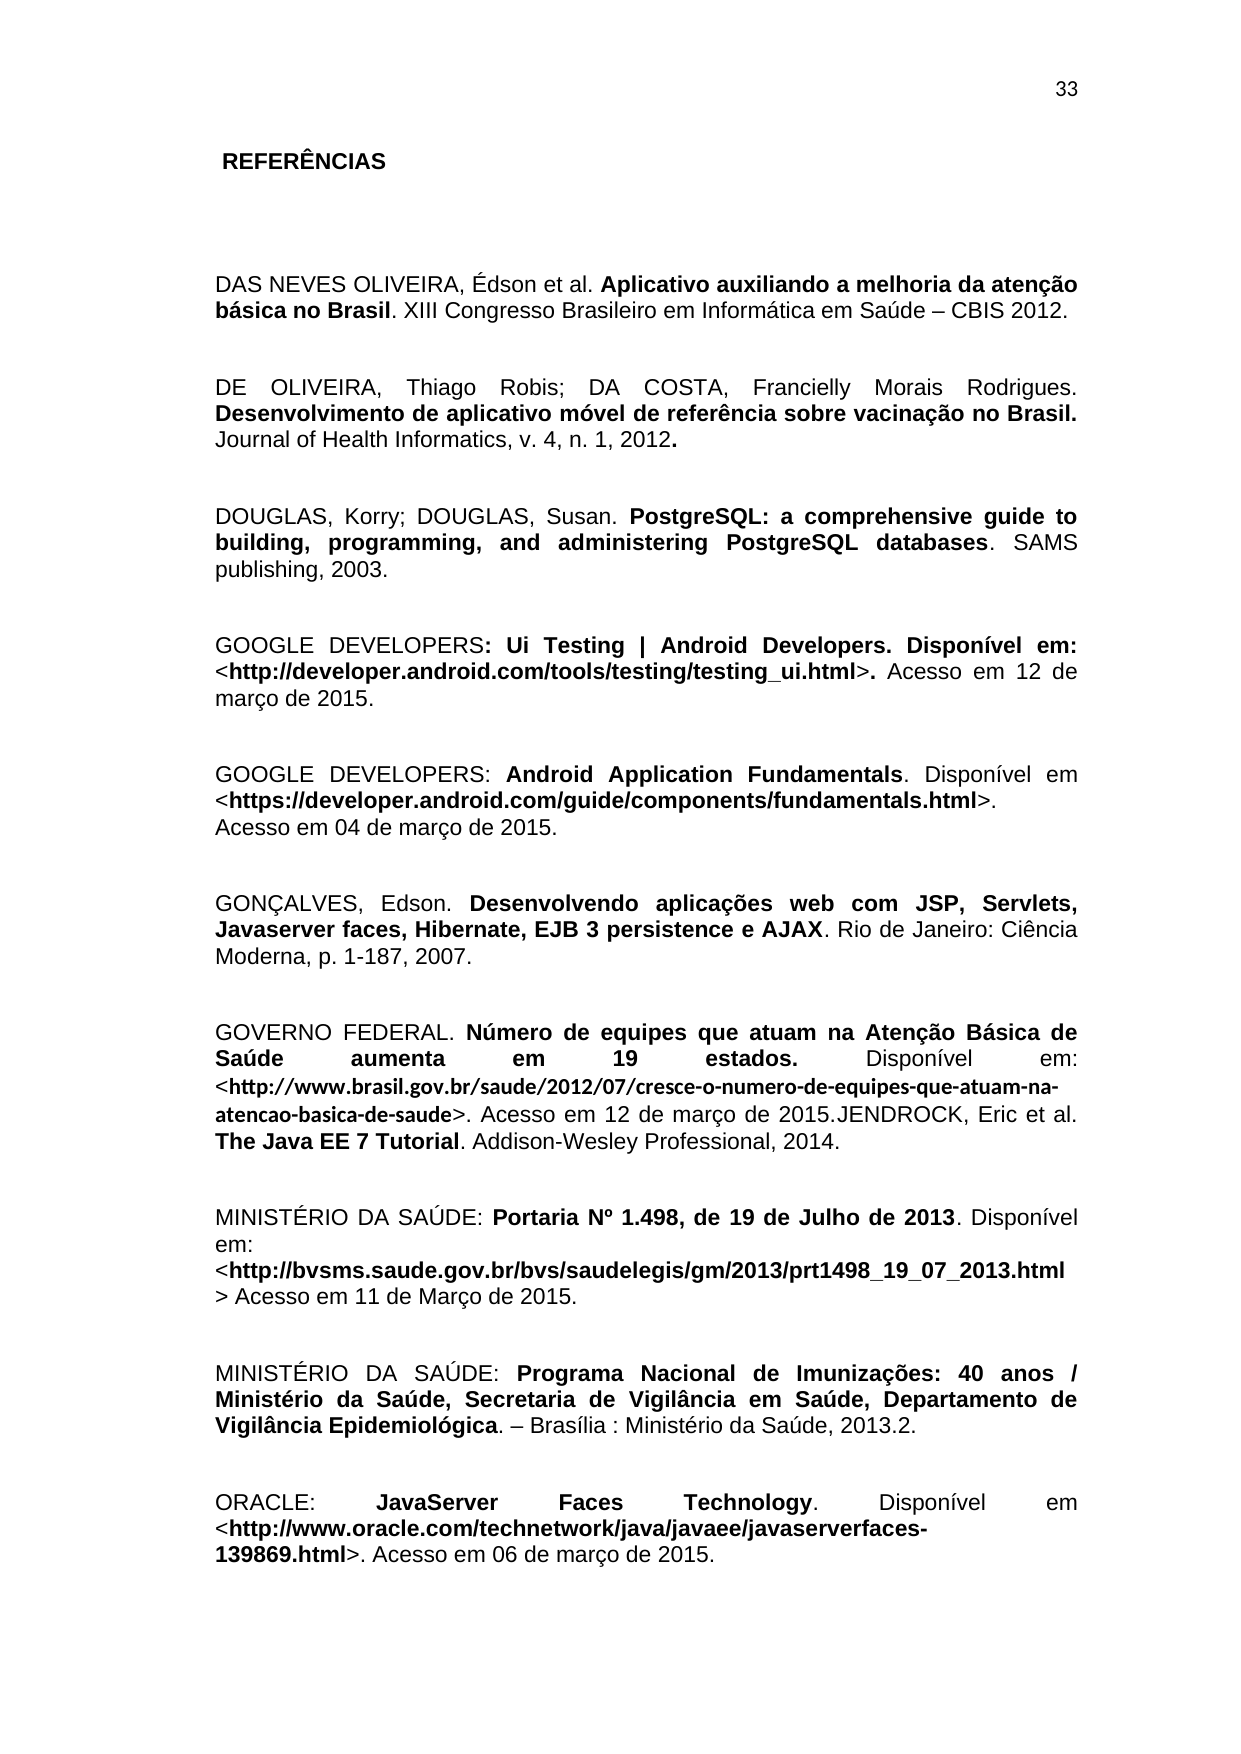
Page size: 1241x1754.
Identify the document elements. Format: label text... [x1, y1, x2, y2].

text GOOGLE DEVELOPERS: Android Application Fundamentals. Disponível em <https://developer.android.com/guide/components/fundamentals.html>. Acesso em 04 de março de 2015. [215, 761, 1078, 840]
text ORACLE: JavaServer Faces Technology. Disponível em <http://www.oracle.com/technetwork/java/javaee/javaserverfaces-139869.html>. Acesso em 06 de março de 2015. [215, 1489, 1078, 1568]
text REFERÊNCIAS [177, 148, 1078, 174]
list MINISTÉRIO DA SAÚDE: Programa Nacional de Imunizações: 40 anos / Ministério da Saúde, Secretaria de Vigilância em Saúde, Departamento de Vigilância Epidemiológica. – Brasília : Ministério da Saúde, 2013.2. [215, 1359, 1078, 1439]
text GONÇALVES, Edson. Desenvolvendo aplicações web com JSP, Servlets, Javaserver faces, Hibernate, EJB 3 persistence e AJAX. Rio de Janeiro: Ciência Moderna, p. 1-187, 2007. [215, 890, 1078, 969]
text MINISTÉRIO DA SAÚDE: Portaria Nº 1.498, de 19 de Julho de 2013. Disponível em: <http://bvsms.saude.gov.br/bvs/saudelegis/gm/2013/prt1498_19_07_2013.html> Acesso em 11 de Março de 2015. [215, 1204, 1078, 1309]
text GOVERNO FEDERAL. Número de equipes que atuam na Atenção Básica de Saúde aumenta em 19 estados. Disponível em: <http://www.brasil.gov.br/saude/2012/07/cresce-o-numero-de-equipes-que-atuam-na-atencao-basica-de-saude>. Acesso em 12 de março de 2015.JENDROCK, Eric et al. The Java EE 7 Tutorial. Addison-Wesley Professional, 2014. [215, 1019, 1078, 1154]
text GOOGLE DEVELOPERS: Ui Testing | Android Developers. Disponível em: <http://developer.android.com/tools/testing/testing_ui.html>. Acesso em 12 de março de 2015. [215, 632, 1078, 711]
text DOUGLAS, Korry; DOUGLAS, Susan. PostgreSQL: a comprehensive guide to building, programming, and administering PostgreSQL databases. SAMS publishing, 2003. [215, 503, 1078, 582]
list DAS NEVES OLIVEIRA, Édson et al. Aplicativo auxiliando a melhoria da atenção básica no Brasil. XIII Congresso Brasileiro em Informática em Saúde – CBIS 2012. [215, 271, 1078, 324]
text DE OLIVEIRA, Thiago Robis; DA COSTA, Francielly Morais Rodrigues. Desenvolvimento de aplicativo móvel de referência sobre vacinação no Brasil. Journal of Health Informatics, v. 4, n. 1, 2012. [215, 374, 1078, 453]
